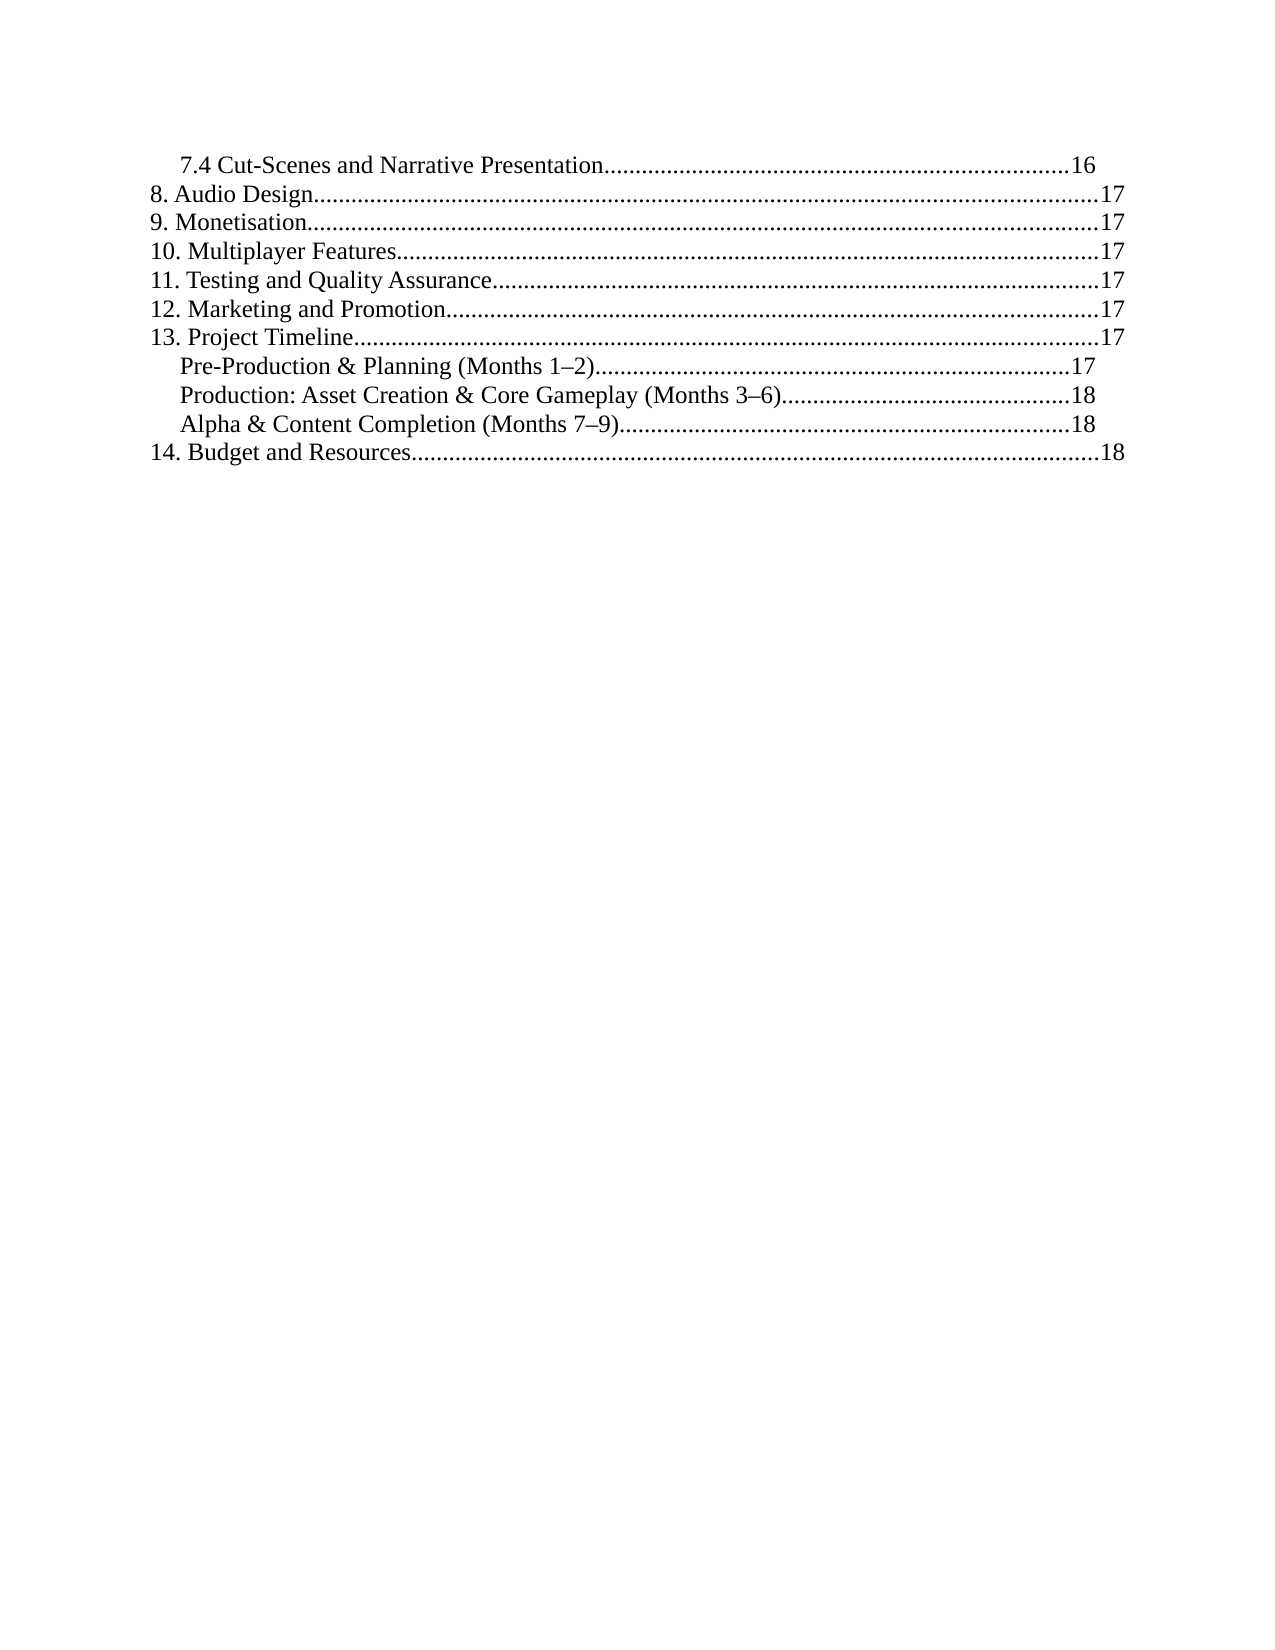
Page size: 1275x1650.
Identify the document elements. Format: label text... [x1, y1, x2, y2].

text 12. Marketing and Promotion 17 [150, 294, 1125, 322]
text 8. Audio Design 17 [150, 179, 1125, 207]
text Alpha & Content Completion (Months 7–9) 18 [179, 409, 1125, 437]
text Production: Asset Creation & Core Gameplay (Months 3–6) 18 [179, 380, 1125, 409]
text 13. Project Timeline 17 [150, 322, 1125, 351]
text 10. Multiplayer Features 17 [150, 236, 1125, 265]
text Pre-Production & Planning (Months 1–2) 17 [179, 351, 1125, 380]
text 11. Testing and Quality Assurance 17 [150, 265, 1125, 294]
text 14. Budget and Resources 18 [150, 437, 1125, 466]
text 7.4 Cut-Scenes and Narrative Presentation 16 [179, 150, 1125, 179]
text 9. Monetisation 17 [150, 207, 1125, 236]
